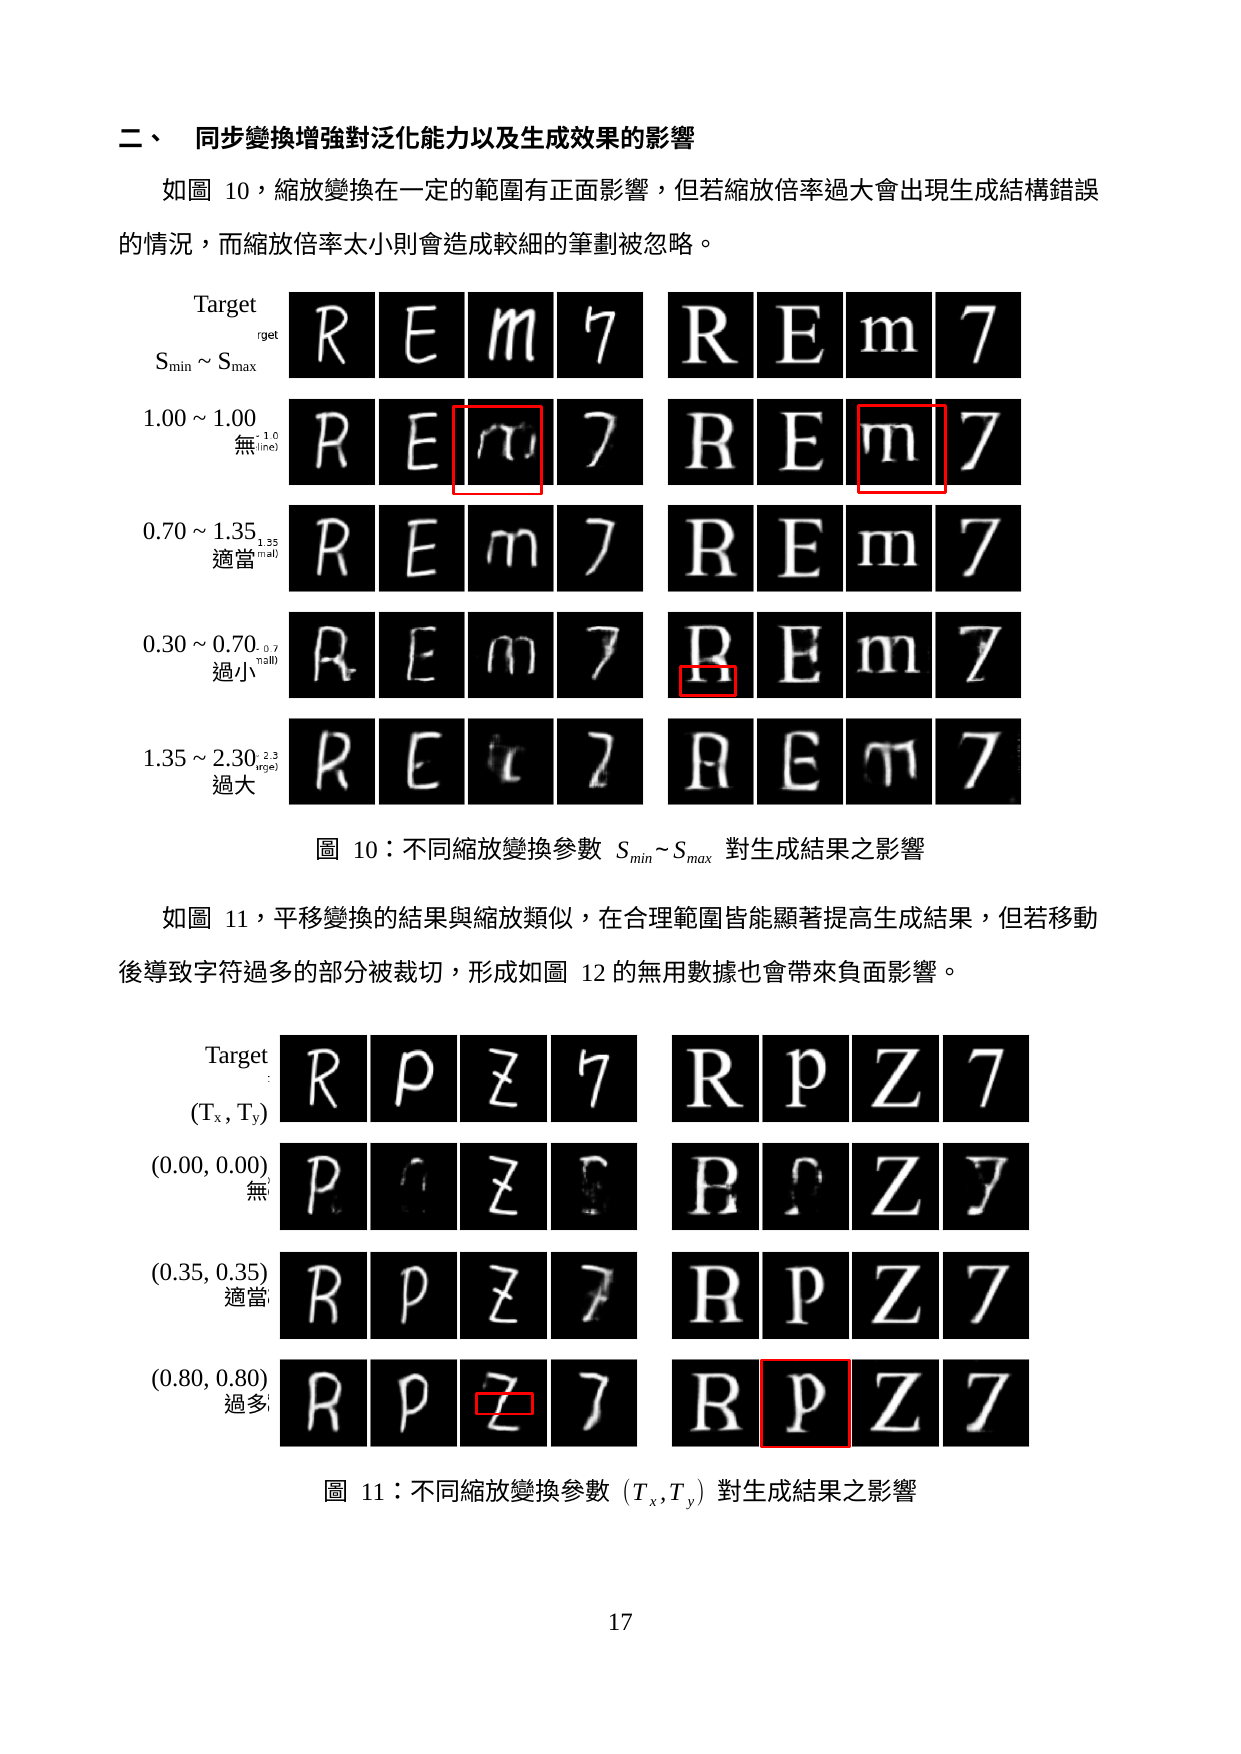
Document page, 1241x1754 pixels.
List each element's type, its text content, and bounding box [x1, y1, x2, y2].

text 如圖 11，平移變換的結果與縮放類似，在合理範圍皆能顯著提高生成結果，但若移動後導致字符過多的部分被裁切，形成如圖 12 的無用數據也會帶來負面影響。 [118, 898, 1122, 989]
picture [215, 285, 649, 811]
picture [663, 1029, 1035, 1453]
table_header [118, 1023, 653, 1459]
subtitle 同步變換增強對泛化能力以及生成效果的影響 [118, 118, 1122, 154]
picture [664, 285, 1027, 811]
text 圖 11：不同縮放變換參數 對生成結果之影響 [118, 1472, 1122, 1510]
text 如圖 10，縮放變換在一定的範圍有正面影響，但若縮放倍率過大會出現生成結構錯誤的情況，而縮放倍率太小則會造成較細的筆劃被忽略。 [118, 171, 1122, 261]
table_header [118, 279, 654, 816]
picture [210, 1029, 643, 1453]
table_header [653, 1023, 1122, 1459]
table_header [655, 279, 1122, 816]
text 圖 10：不同縮放變換參數 對生成結果之影響 [118, 829, 1122, 867]
